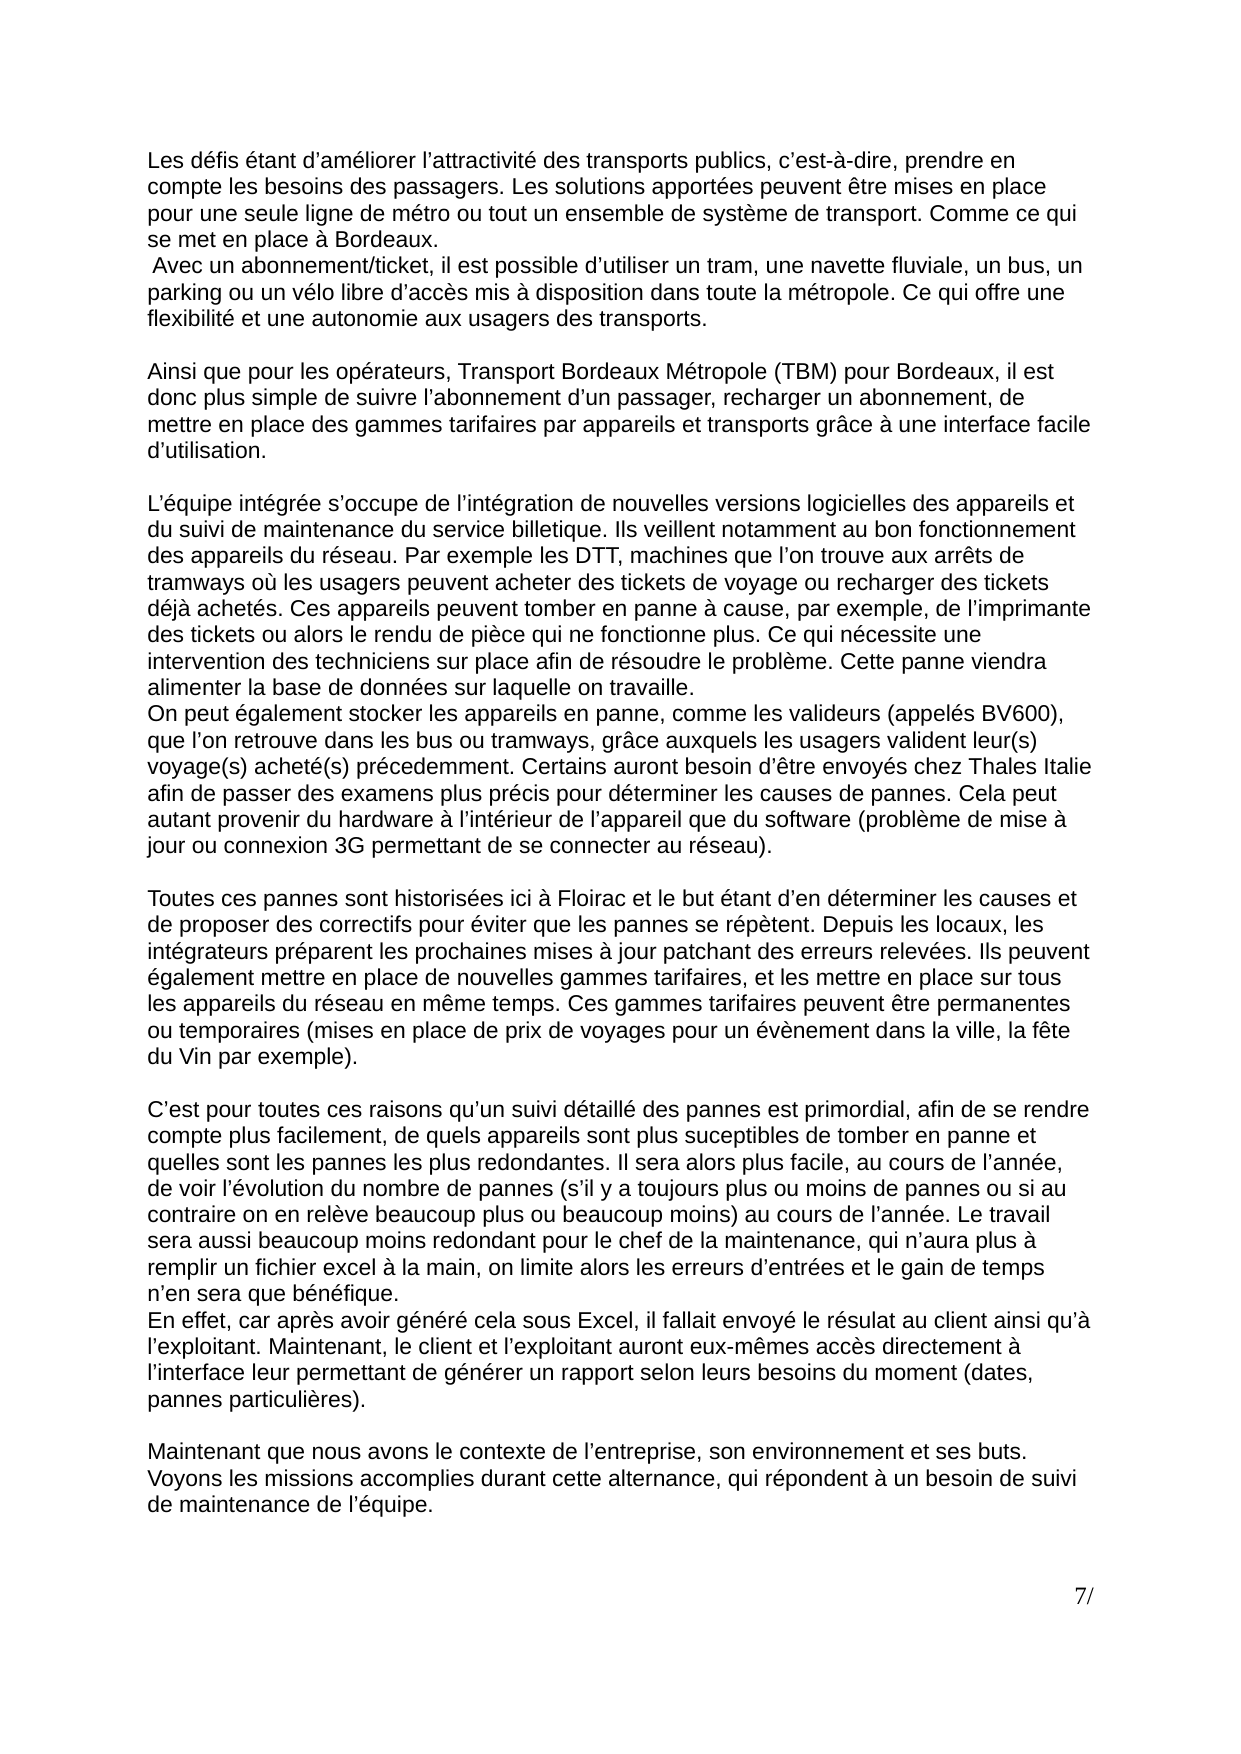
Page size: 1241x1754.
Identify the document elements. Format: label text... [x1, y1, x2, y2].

text Maintenant que nous avons le contexte de l’entreprise, son environnement et ses buts. Voyons les missions accomplies durant cette alternance, qui répondent à un besoin de suivi de maintenance de l’équipe. [147, 1438, 1093, 1517]
text Les défis étant d’améliorer l’attractivité des transports publics, c’est-à-dire, prendre en compte les besoins des passagers. Les solutions apportées peuvent être mises en place pour une seule ligne de métro ou tout un ensemble de système de transport. Comme ce qui se met en place à Bordeaux. [147, 147, 1093, 252]
text C’est pour toutes ces raisons qu’un suivi détaillé des pannes est primordial, afin de se rendre compte plus facilement, de quels appareils sont plus suceptibles de tomber en panne et quelles sont les pannes les plus redondantes. Il sera alors plus facile, au cours de l’année, de voir l’évolution du nombre de pannes (s’il y a toujours plus ou moins de pannes ou si au contraire on en relève beaucoup plus ou beaucoup moins) au cours de l’année. Le travail sera aussi beaucoup moins redondant pour le chef de la maintenance, qui n’aura plus à remplir un fichier excel à la main, on limite alors les erreurs d’entrées et le gain de temps n’en sera que bénéfique. [147, 1096, 1093, 1307]
text On peut également stocker les appareils en panne, comme les valideurs (appelés BV600), que l’on retrouve dans les bus ou tramways, grâce auxquels les usagers valident leur(s) voyage(s) acheté(s) précedemment. Certains auront besoin d’être envoyés chez Thales Italie afin de passer des examens plus précis pour déterminer les causes de pannes. Cela peut autant provenir du hardware à l’intérieur de l’appareil que du software (problème de mise à jour ou connexion 3G permettant de se connecter au réseau). [147, 700, 1093, 858]
text Ainsi que pour les opérateurs, Transport Bordeaux Métropole (TBM) pour Bordeaux, il est donc plus simple de suivre l’abonnement d’un passager, recharger un abonnement, de mettre en place des gammes tarifaires par appareils et transports grâce à une interface facile d’utilisation. [147, 358, 1093, 463]
text En effet, car après avoir généré cela sous Excel, il fallait envoyé le résulat au client ainsi qu’à l’exploitant. Maintenant, le client et l’exploitant auront eux-mêmes accès directement à l’interface leur permettant de générer un rapport selon leurs besoins du moment (dates, pannes particulières). [147, 1307, 1093, 1412]
text Avec un abonnement/ticket, il est possible d’utiliser un tram, une navette fluviale, un bus, un parking ou un vélo libre d’accès mis à disposition dans toute la métropole. Ce qui offre une flexibilité et une autonomie aux usagers des transports. [147, 252, 1093, 331]
text Toutes ces pannes sont historisées ici à Floirac et le but étant d’en déterminer les causes et de proposer des correctifs pour éviter que les pannes se répètent. Depuis les locaux, les intégrateurs préparent les prochaines mises à jour patchant des erreurs relevées. Ils peuvent également mettre en place de nouvelles gammes tarifaires, et les mettre en place sur tous les appareils du réseau en même temps. Ces gammes tarifaires peuvent être permanentes ou temporaires (mises en place de prix de voyages pour un évènement dans la ville, la fête du Vin par exemple). [147, 885, 1093, 1069]
text L’équipe intégrée s’occupe de l’intégration de nouvelles versions logicielles des appareils et du suivi de maintenance du service billetique. Ils veillent notamment au bon fonctionnement des appareils du réseau. Par exemple les DTT, machines que l’on trouve aux arrêts de tramways où les usagers peuvent acheter des tickets de voyage ou recharger des tickets déjà achetés. Ces appareils peuvent tomber en panne à cause, par exemple, de l’imprimante des tickets ou alors le rendu de pièce qui ne fonctionne plus. Ce qui nécessite une intervention des techniciens sur place afin de résoudre le problème. Cette panne viendra alimenter la base de données sur laquelle on travaille. [147, 489, 1093, 700]
